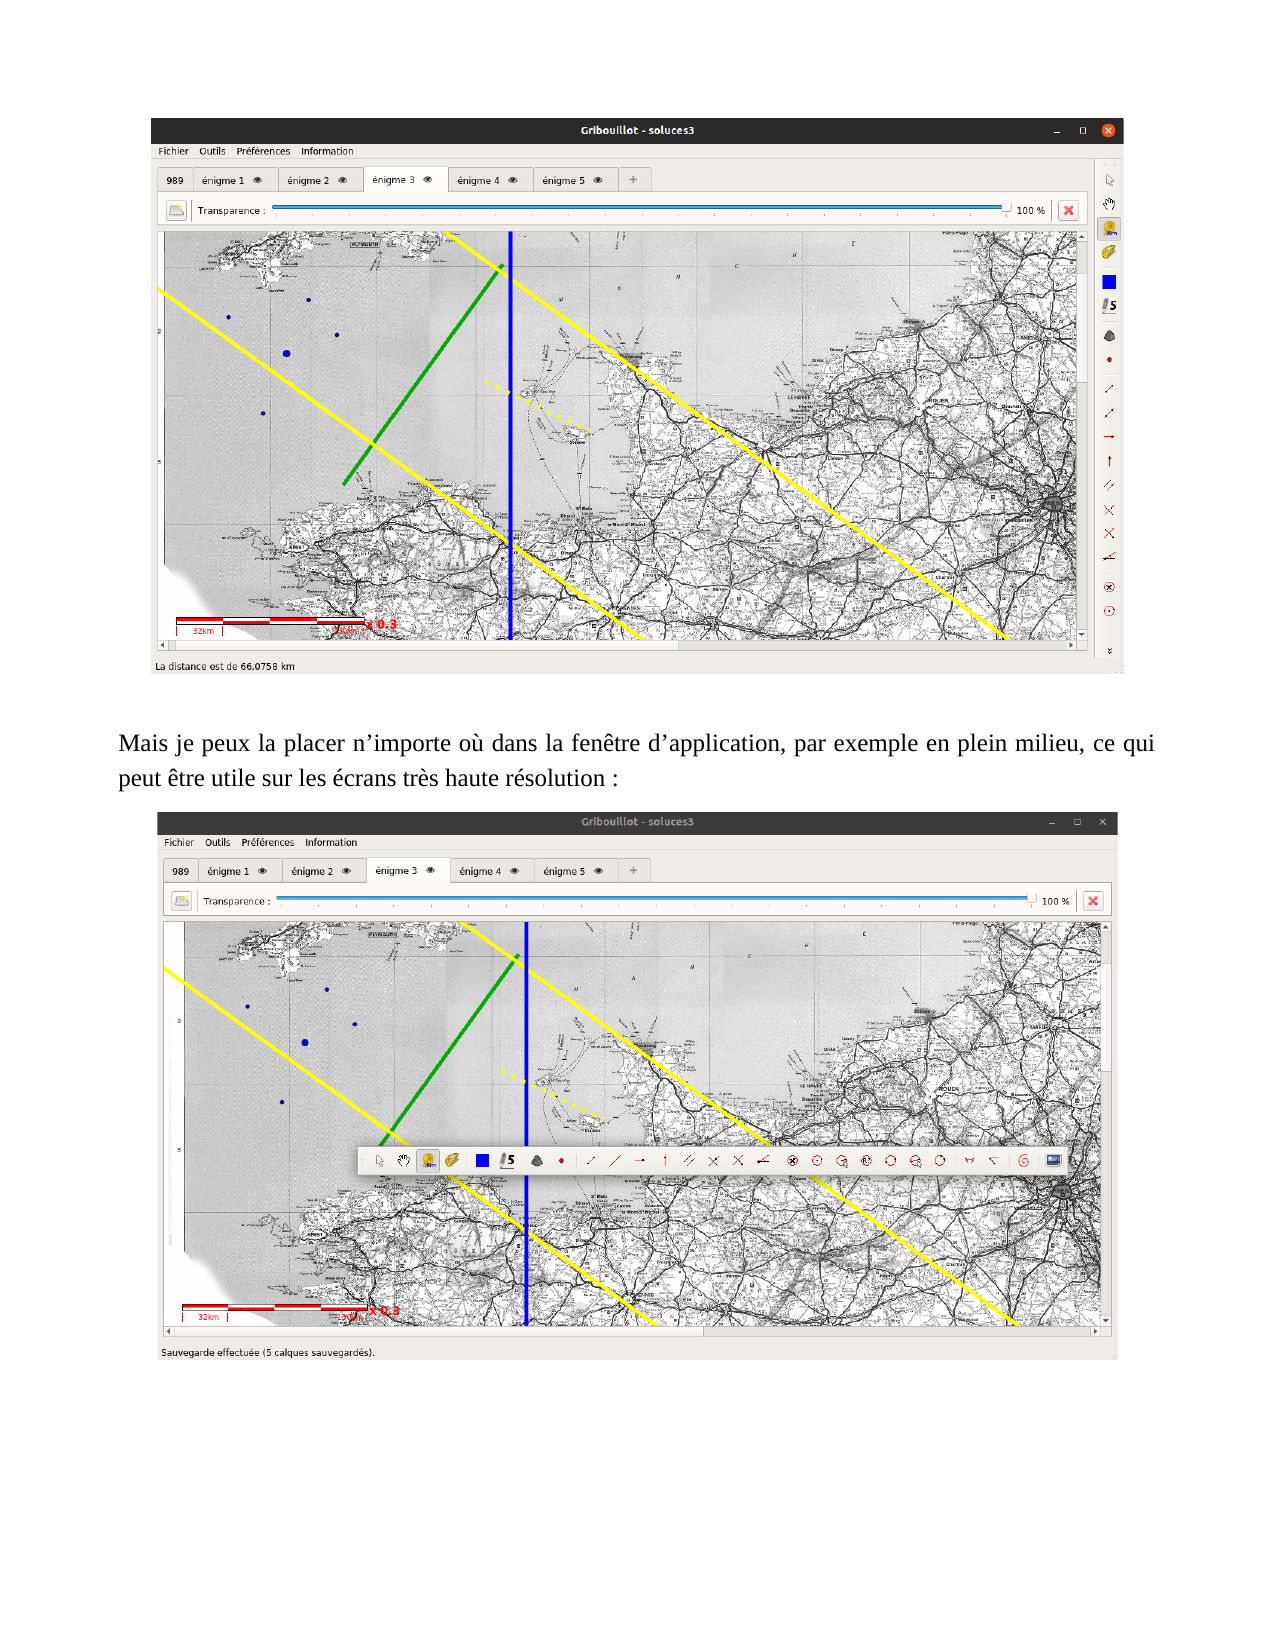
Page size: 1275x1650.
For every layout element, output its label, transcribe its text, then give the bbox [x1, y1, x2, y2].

picture [151, 118, 1124, 674]
text Mais je peux la placer n’importe où dans la fenêtre d’application, par exemple en plein milieu, ce qui peut être utile sur les écrans très haute résolution : [118, 728, 1157, 792]
picture [157, 812, 1118, 1360]
